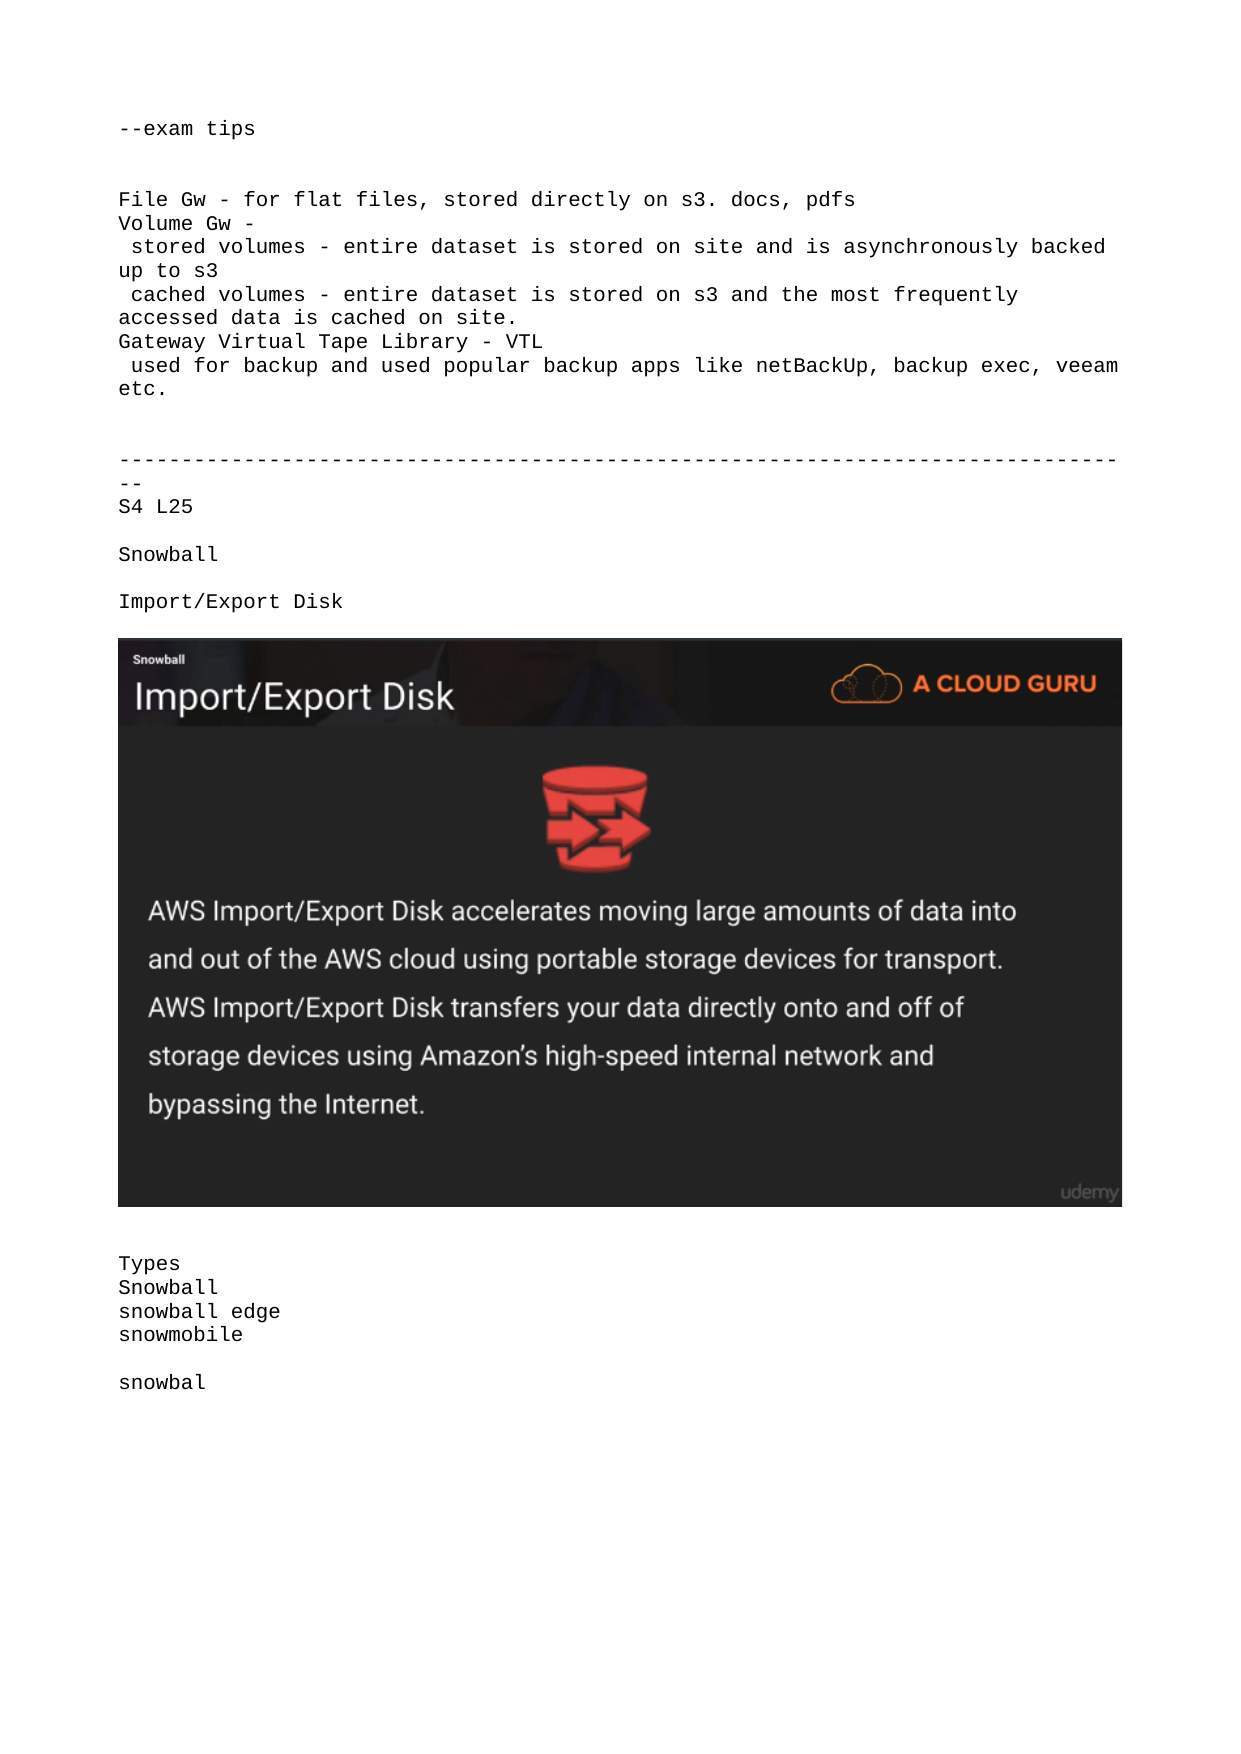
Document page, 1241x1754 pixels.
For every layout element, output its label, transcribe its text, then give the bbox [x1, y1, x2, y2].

text snowball edge [118, 1301, 1122, 1324]
text used for backup and used popular backup apps like netBackUp, backup exec, veeam etc. [118, 354, 1122, 402]
text Types [118, 1253, 1122, 1277]
text File Gw - for flat files, stored directly on s3. docs, pdfs [118, 189, 1122, 213]
text stored volumes - entire dataset is stored on site and is asynchronously backed up to s3 [118, 236, 1122, 284]
text ---------------------------------------------------------------------------------- [118, 449, 1122, 496]
text Snowball [118, 1277, 1122, 1301]
text snowmobile [118, 1324, 1122, 1348]
text Gateway Virtual Tape Library - VTL [118, 331, 1122, 354]
text snowbal [118, 1372, 1122, 1395]
text Import/Export Disk [118, 591, 1122, 615]
text Volume Gw - [118, 213, 1122, 236]
picture [118, 638, 1123, 1207]
text cached volumes - entire dataset is stored on s3 and the most frequently accessed data is cached on site. [118, 284, 1122, 331]
text --exam tips [118, 118, 1122, 142]
text Snowball [118, 544, 1122, 567]
text S4 L25 [118, 496, 1122, 520]
